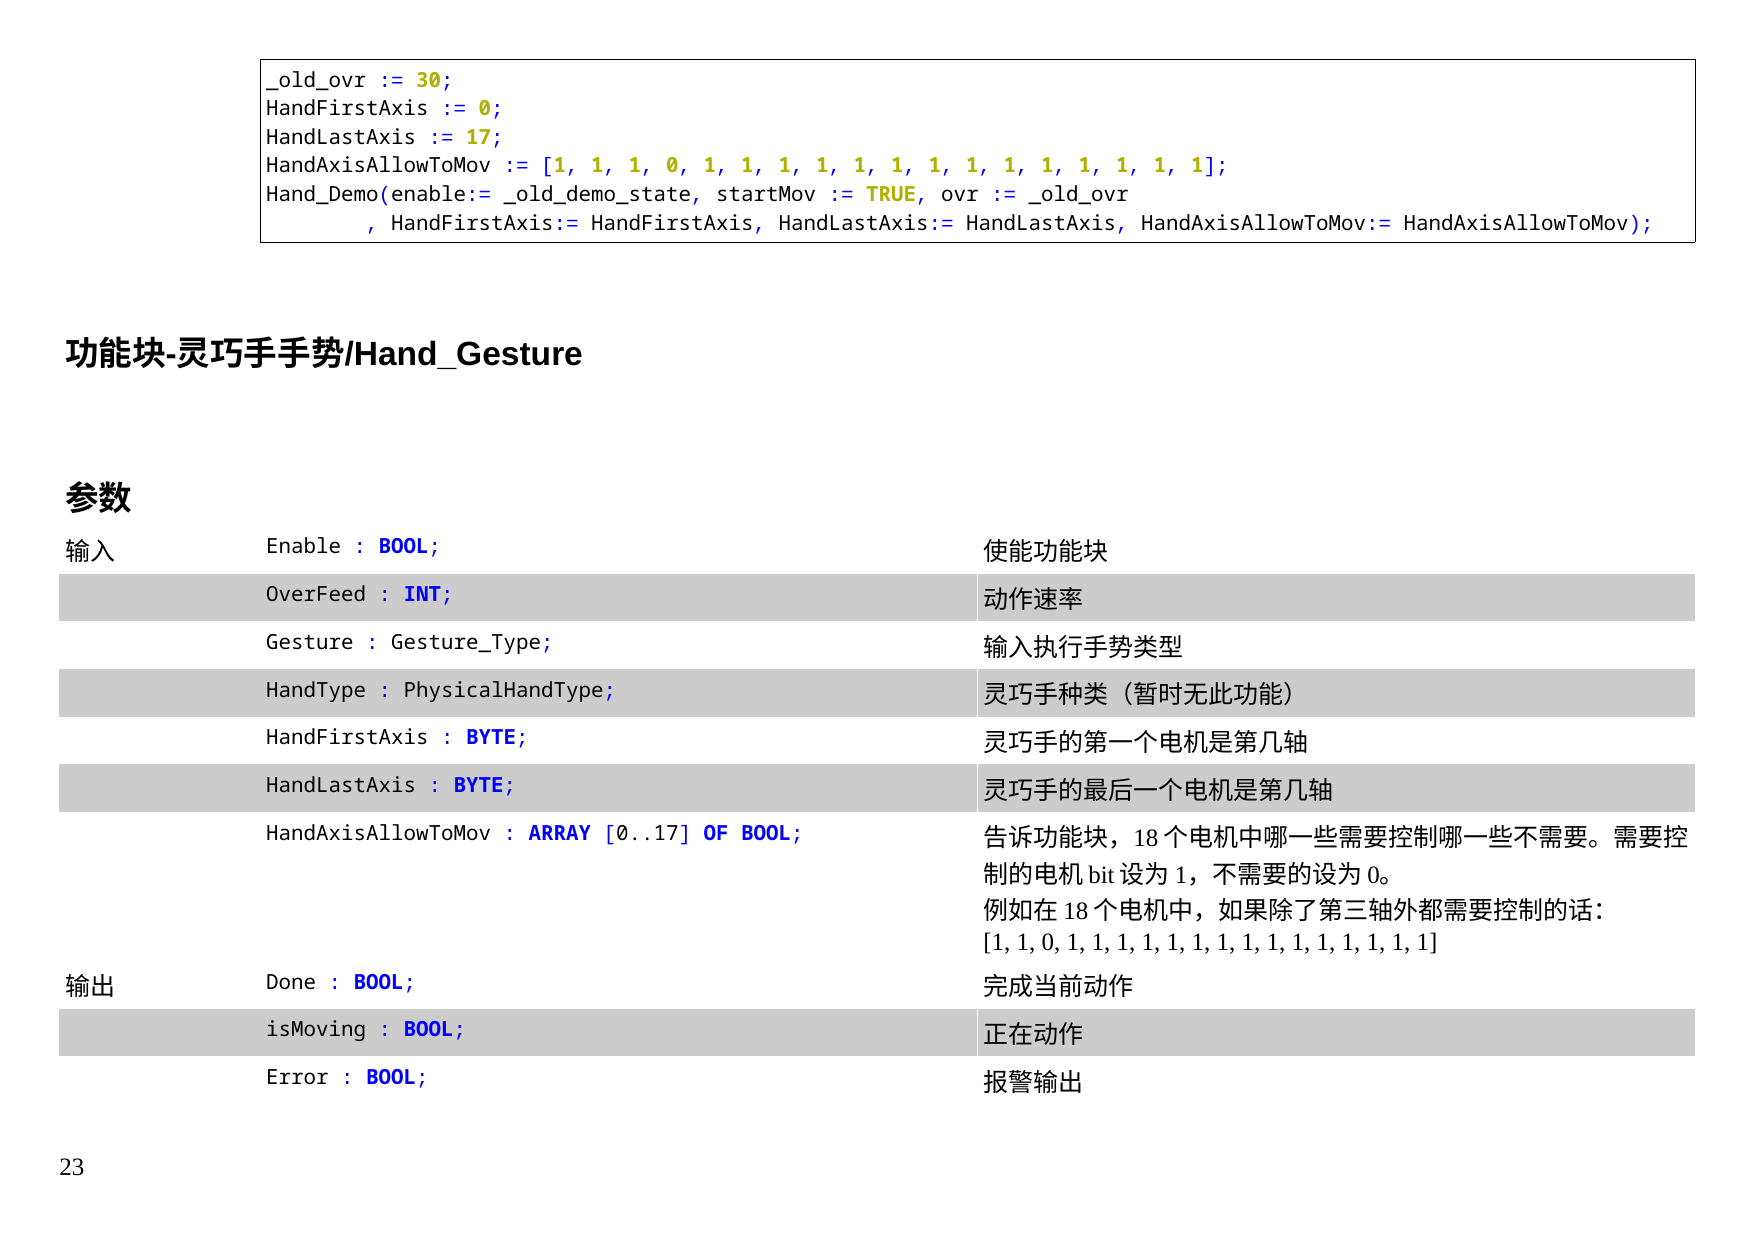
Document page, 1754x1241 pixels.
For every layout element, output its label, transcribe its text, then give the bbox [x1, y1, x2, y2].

table_cell 输入执行手势类型 [978, 621, 1695, 669]
table_cell [59, 764, 260, 812]
table_cell [59, 1009, 260, 1056]
table_cell HandLastAxis : BYTE; [260, 764, 977, 812]
table_cell 输入 [59, 526, 260, 573]
table_cell 动作速率 [978, 574, 1695, 621]
table_cell [59, 717, 260, 764]
table_cell [59, 59, 260, 242]
table_cell HandAxisAllowToMov : ARRAY [0..17] OF BOOL; [260, 812, 977, 961]
table_cell 参数 [59, 433, 1695, 526]
table_cell 灵巧手的第一个电机是第几轴 [978, 717, 1695, 764]
table_cell 输出 [59, 961, 260, 1009]
table_cell 灵巧手种类（暂时无此功能） [978, 669, 1695, 717]
table_cell Gesture : Gesture_Type; [260, 621, 977, 669]
table_cell _old_ovr := 30; HandFirstAxis := 0; HandLastAxis := 17; HandAxisAllowToMov := [1, 1, 1, 0, 1, 1, 1, 1, 1, 1, 1, 1, 1, 1, 1, 1, 1, 1]; Hand_Demo(enable:= _old_demo_state, startMov := TRUE, ovr := _old_ovr , HandFirstAxis:= HandFirstAxis, HandLastAxis:= HandLastAxis, HandAxisAllowToMov:= HandAxisAllowToMov); [261, 60, 1695, 242]
table_cell Error : BOOL; [260, 1056, 977, 1104]
table_cell HandFirstAxis : BYTE; [260, 717, 977, 764]
table_cell 报警输出 [978, 1056, 1695, 1104]
table_header 功能块-灵巧手手势/Hand_Gesture [59, 300, 1695, 393]
table_cell 正在动作 [978, 1009, 1695, 1056]
table_cell 完成当前动作 [978, 961, 1695, 1009]
table_cell Done : BOOL; [260, 961, 977, 1009]
table_cell 使能功能块 [978, 526, 1695, 573]
table_cell [59, 1056, 260, 1104]
table_cell [59, 812, 260, 961]
table_cell [59, 574, 260, 621]
table_cell isMoving : BOOL; [260, 1009, 977, 1056]
table_cell [59, 621, 260, 669]
table_cell OverFeed : INT; [260, 574, 977, 621]
table_cell HandType : PhysicalHandType; [260, 669, 977, 717]
table_cell Enable : BOOL; [260, 526, 977, 573]
table_cell 告诉功能块，18个电机中哪一些需要控制哪一些不需要。需要控制的电机bit设为1，不需要的设为0。 例如在18个电机中，如果除了第三轴外都需要控制的话： [1, 1, 0, 1, 1, 1, 1, 1, 1, 1, 1, 1, 1, 1, 1, 1, 1, 1] [978, 812, 1695, 961]
table_cell [59, 669, 260, 717]
table_cell [59, 393, 1695, 433]
table_cell 灵巧手的最后一个电机是第几轴 [978, 764, 1695, 812]
